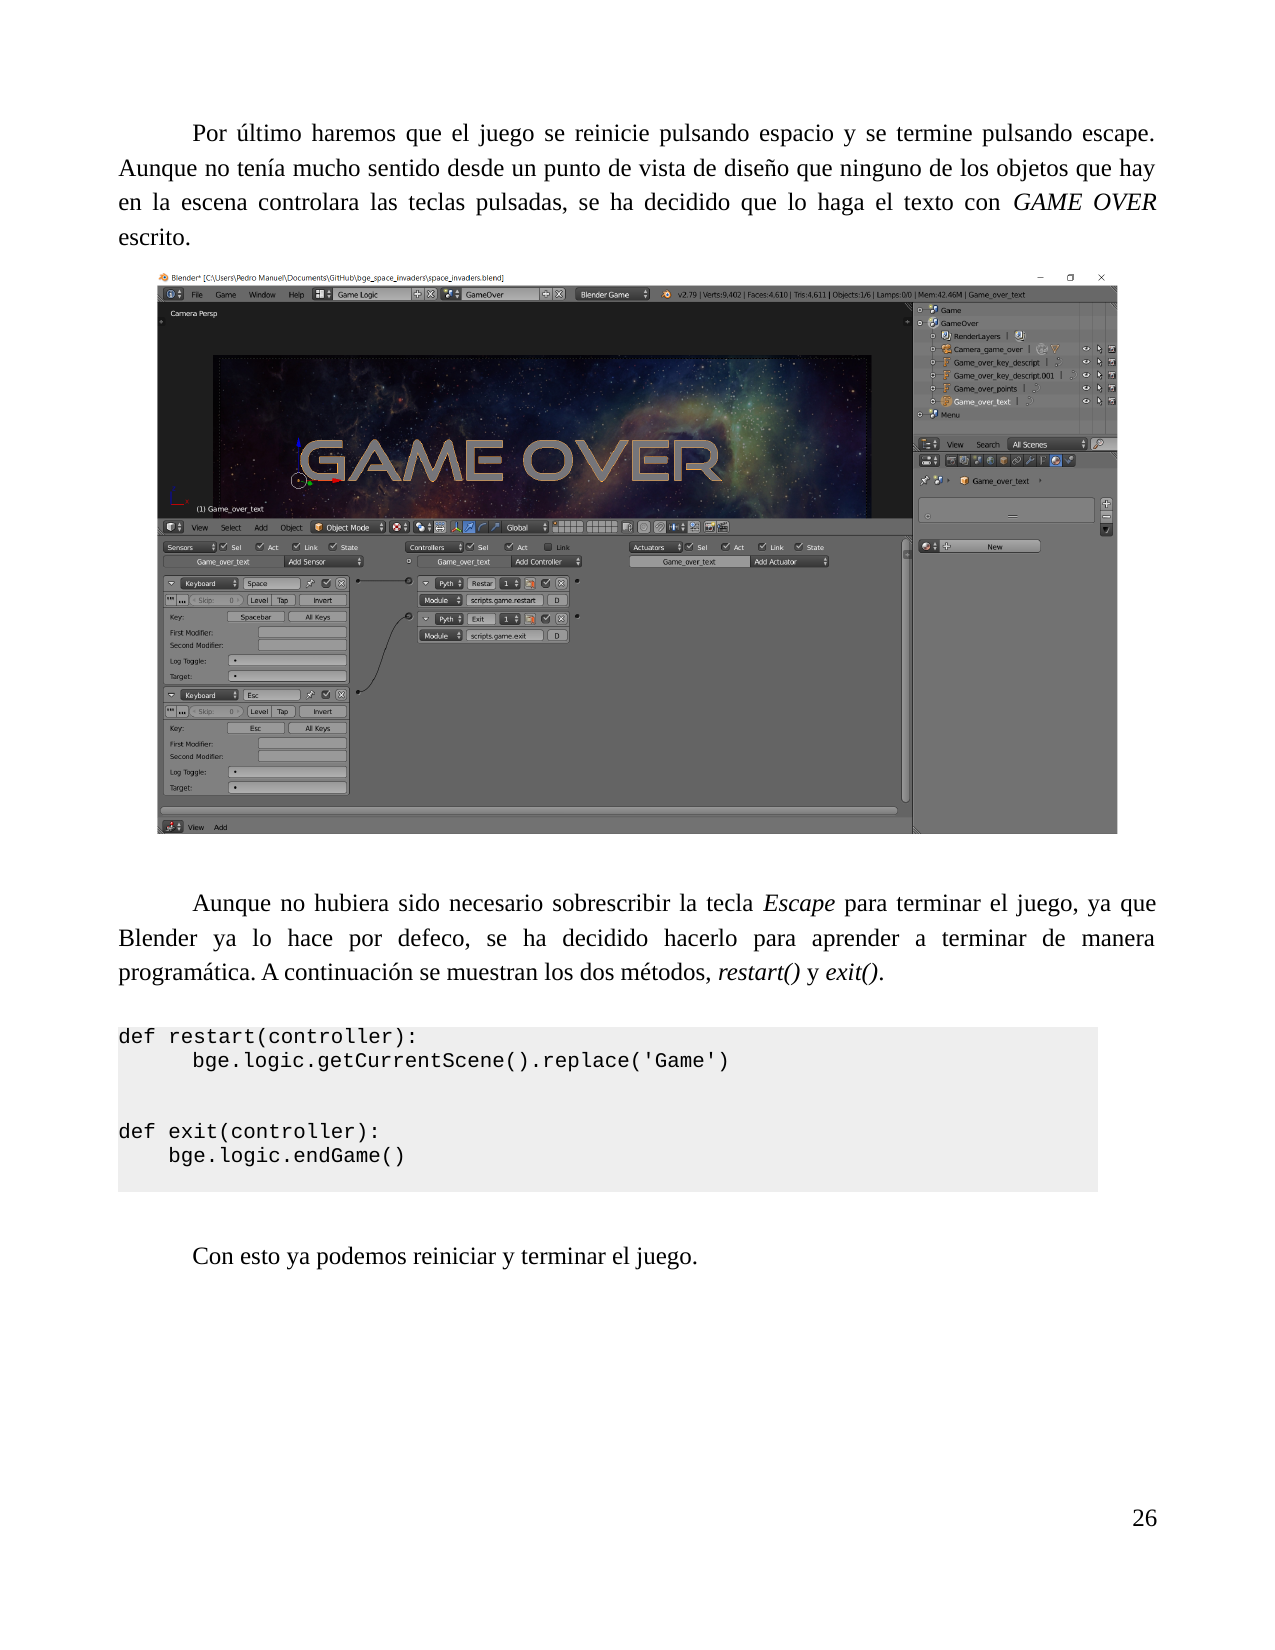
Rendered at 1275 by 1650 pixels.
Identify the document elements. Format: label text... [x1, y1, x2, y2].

text Con esto ya podemos reiniciar y terminar el juego. [118, 1241, 1157, 1270]
picture [157, 270, 1118, 834]
text def exit(controller): [118, 1121, 1098, 1145]
text Por último haremos que el juego se reinicie pulsando espacio y se termine pulsando escape. Aunque no tenía mucho sentido desde un punto de vista de diseño que ninguno de los objetos que hay en la escena controlara las teclas pulsadas, se ha decidido que lo haga el texto con GAME OVER escrito. [118, 118, 1157, 250]
text bge.logic.endGame() [118, 1145, 1098, 1168]
text def restart(controller): [118, 1027, 1098, 1050]
text bge.logic.getCurrentScene().replace('Game') [118, 1050, 1098, 1074]
text Aunque no hubiera sido necesario sobrescribir la tecla Escape para terminar el juego, ya que Blender ya lo hace por defeco, se ha decidido hacerlo para aprender a terminar de manera programática. A continuación se muestran los dos métodos, restart() y exit(). [118, 888, 1157, 986]
